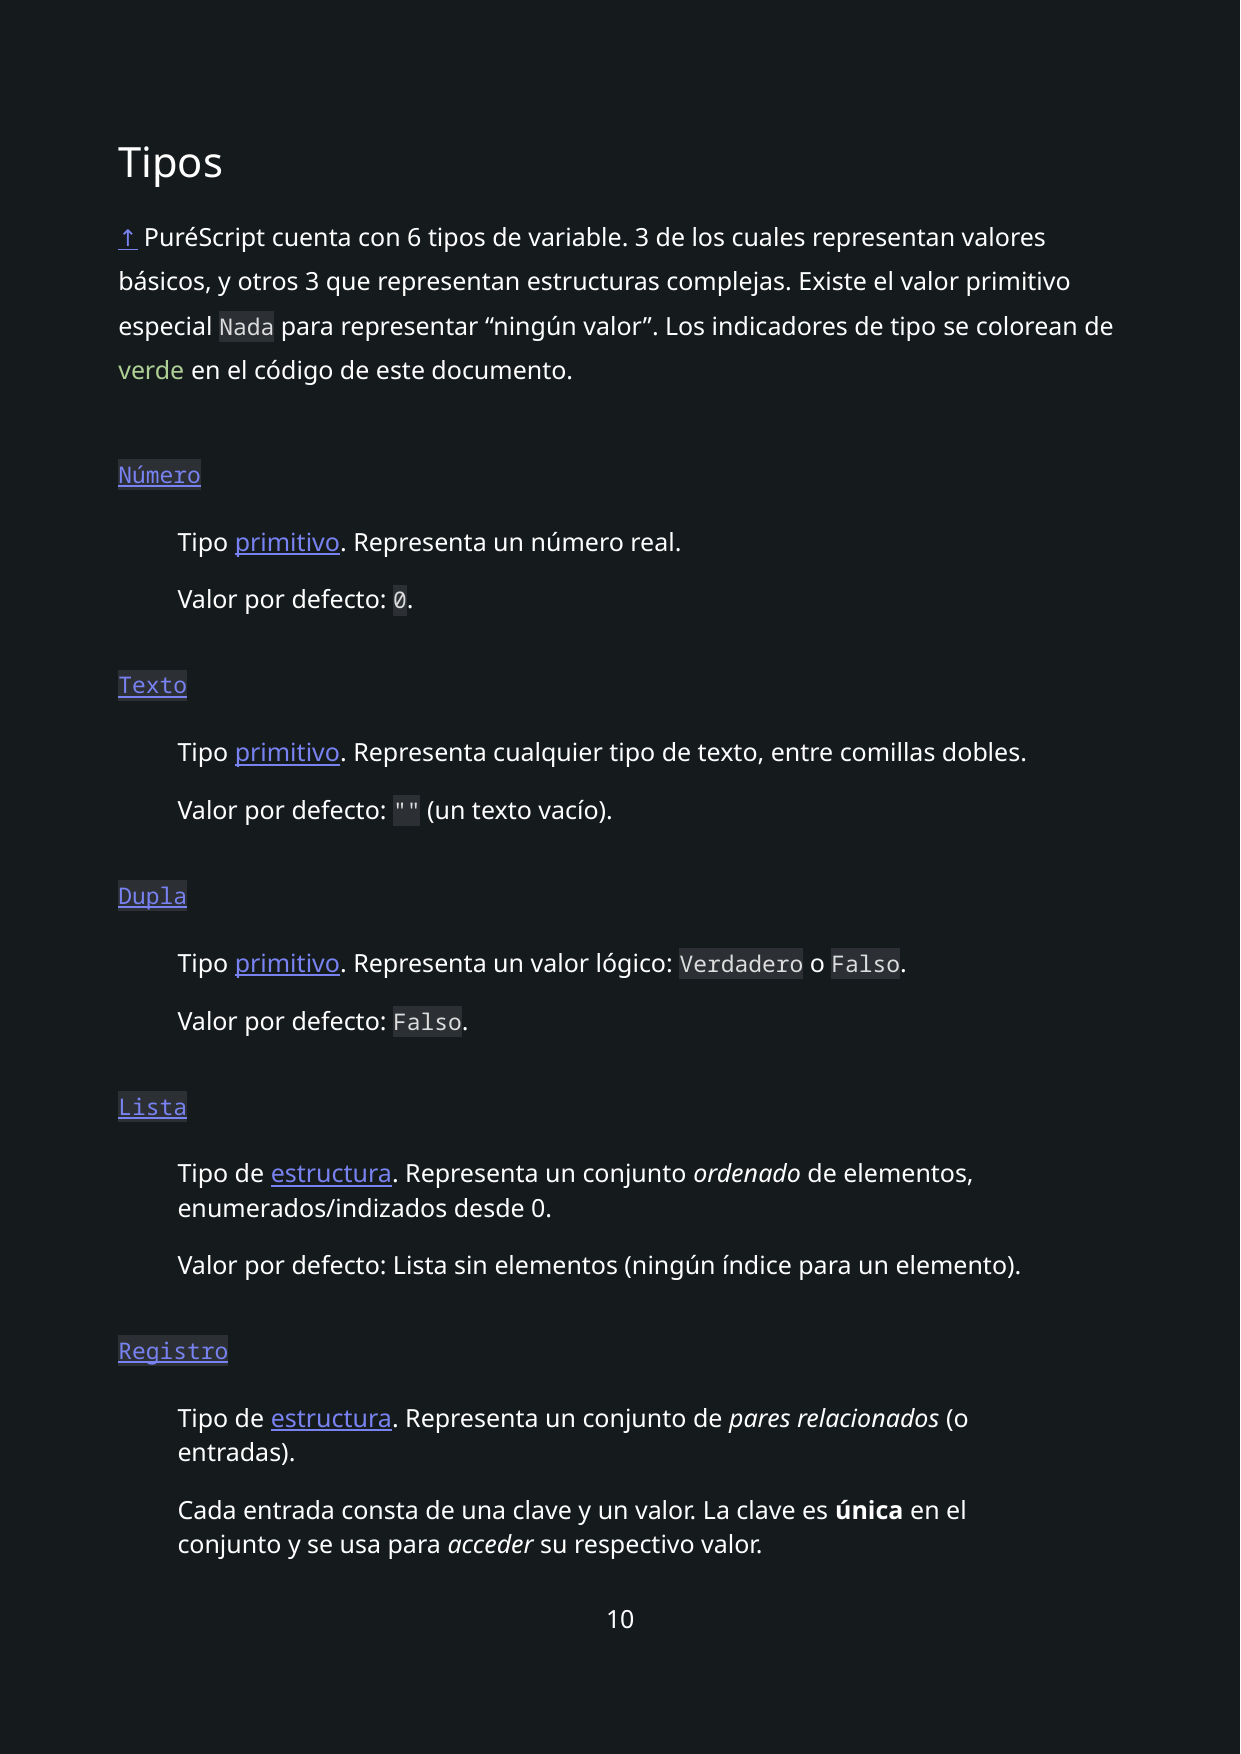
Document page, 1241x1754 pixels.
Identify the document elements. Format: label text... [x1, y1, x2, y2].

text Dupla [187, 880, 1122, 911]
text Tipo primitivo. Representa cualquier tipo de texto, entre comillas dobles. [177, 735, 1063, 769]
text ↑ PuréScript cuenta con 6 tipos de variable. 3 de los cuales representan valores básicos, y otros 3 que representan estructuras complejas. Existe el valor primitivo especial Nada para representar “ningún valor”. Los indicadores de tipo se colorean de verde en el código de este documento. [118, 220, 1122, 387]
text Lista [187, 1091, 1122, 1122]
text Número [201, 459, 1122, 490]
subtitle Tipos [118, 133, 1122, 189]
text Texto [118, 669, 1122, 701]
text Tipo de estructura. Representa un conjunto de pares relacionados (o entradas). [177, 1401, 1063, 1469]
text Valor por defecto: Falso. [177, 1003, 1063, 1037]
text Tipo primitivo. Representa un valor lógico: Verdadero o Falso. [177, 946, 1063, 980]
text Valor por defecto: "" (un texto vacío). [177, 793, 1063, 827]
text Valor por defecto: 0. [177, 582, 1063, 616]
text Registro [228, 1335, 1122, 1366]
text Tipo de estructura. Representa un conjunto ordenado de elementos, enumerados/indizados desde 0. [177, 1156, 1063, 1224]
text Tipo primitivo. Representa un número real. [177, 524, 1063, 559]
text Valor por defecto: Lista sin elementos (ningún índice para un elemento). [177, 1248, 1063, 1282]
text Cada entrada consta de una clave y un valor. La clave es única en el conjunto y se usa para acceder su respectivo valor. [177, 1492, 1063, 1561]
